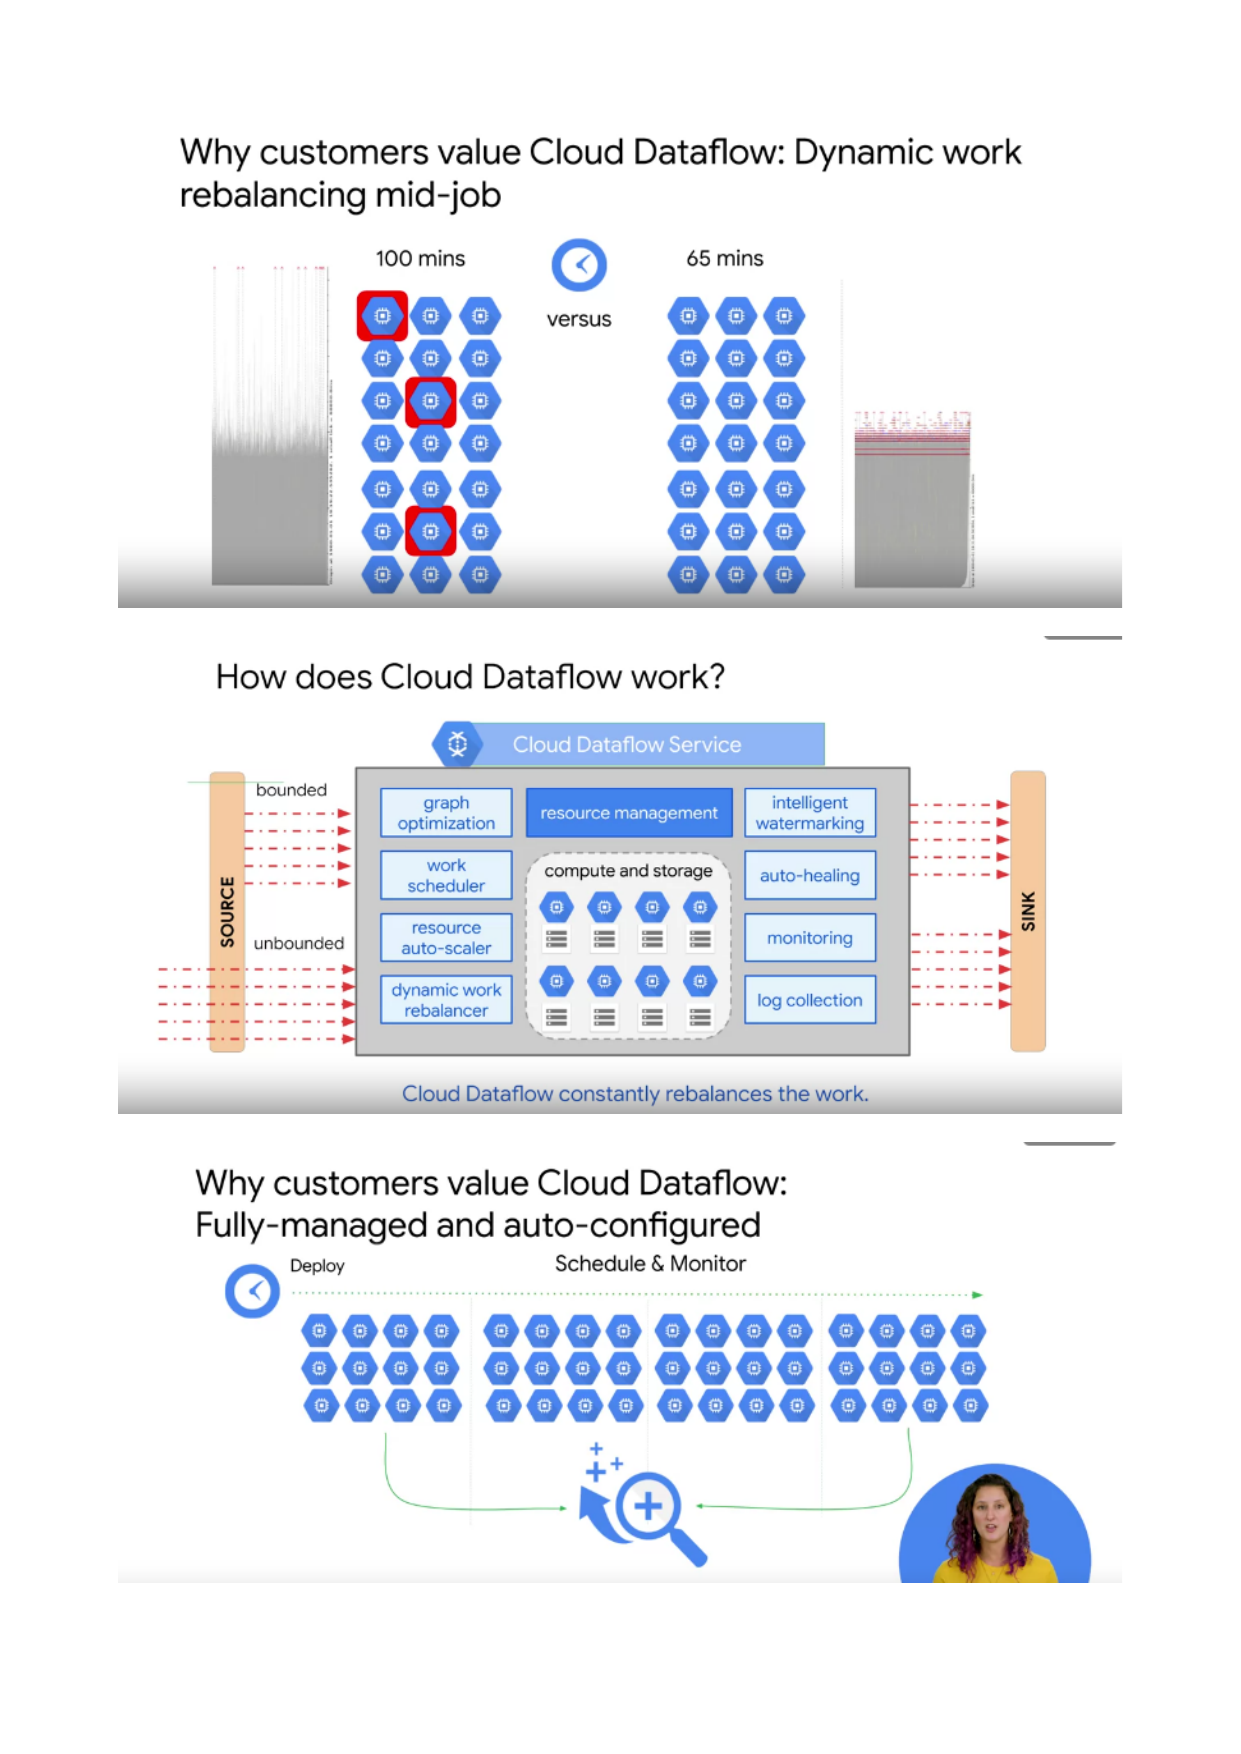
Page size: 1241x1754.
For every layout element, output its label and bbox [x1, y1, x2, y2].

picture [118, 1142, 1123, 1583]
picture [118, 118, 1123, 608]
picture [118, 636, 1123, 1114]
